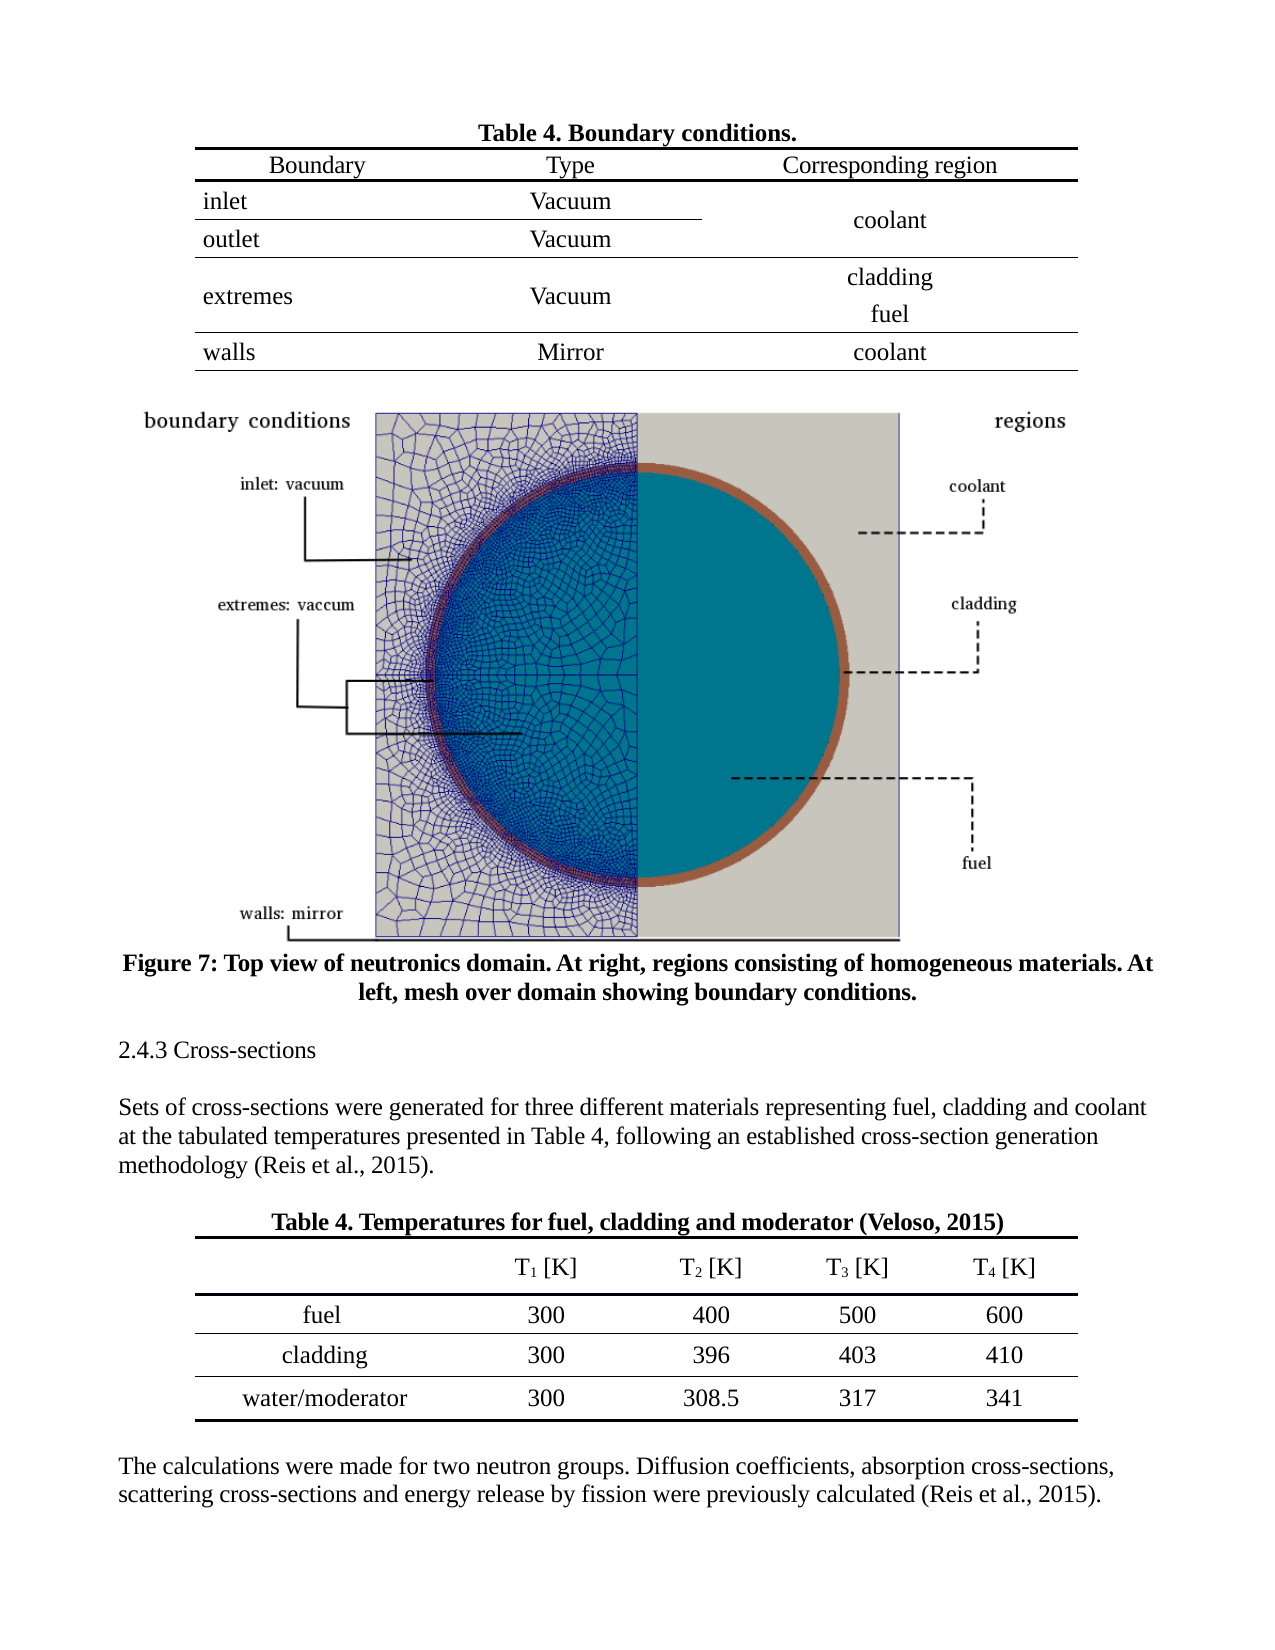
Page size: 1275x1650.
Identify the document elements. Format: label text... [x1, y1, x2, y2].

table_cell coolant [702, 182, 1078, 257]
table_cell coolant [702, 333, 1078, 370]
table_cell inlet [195, 182, 439, 219]
table_header T4 [K] [931, 1239, 1078, 1293]
table_cell 600 [931, 1296, 1078, 1333]
table_header Type [439, 150, 702, 179]
text Sets of cross-sections were generated for three different materials representing fuel, cladding and coolant at the tabulated temperatures presented in Table 4, following an established cross-section generation methodology (Reis et al., 2015). [118, 1092, 1157, 1178]
table_cell walls [195, 333, 439, 370]
table_cell extremes [195, 258, 439, 332]
text 2.4.3 Cross-sections [118, 1035, 1157, 1063]
table_cell water/moderator [195, 1377, 454, 1419]
table_cell 300 [454, 1377, 638, 1419]
table_header Corresponding region [702, 150, 1078, 179]
table_cell 403 [784, 1334, 931, 1376]
table_header T2 [K] [638, 1239, 784, 1293]
text Table 4. Boundary conditions. [118, 118, 1157, 147]
table_header [195, 1239, 454, 1293]
text Figure 7: Top view of neutronics domain. At right, regions consisting of homogeneous materials. At left, mesh over domain showing boundary conditions. [118, 949, 1157, 1006]
table_cell 300 [454, 1296, 638, 1333]
table_cell 308.5 [638, 1377, 784, 1419]
table_cell Mirror [439, 333, 702, 370]
table_cell 300 [454, 1334, 638, 1376]
table_cell Vacuum [439, 258, 702, 332]
text Table 4. Temperatures for fuel, cladding and moderator (Veloso, 2015) [118, 1207, 1157, 1236]
table_cell Vacuum [439, 182, 702, 219]
table_cell 400 [638, 1296, 784, 1333]
text The calculations were made for two neutron groups. Diffusion coefficients, absorption cross-sections, scattering cross-sections and energy release by fission were previously calculated (Reis et al., 2015). [118, 1451, 1157, 1508]
table_header T1 [K] [454, 1239, 638, 1293]
table_cell 317 [784, 1377, 931, 1419]
table_cell fuel [195, 1296, 454, 1333]
table_cell cladding [195, 1334, 454, 1376]
table_header T3 [K] [784, 1239, 931, 1293]
table_cell 396 [638, 1334, 784, 1376]
table_cell 341 [931, 1377, 1078, 1419]
picture [118, 400, 1157, 949]
table_cell cladding fuel [702, 258, 1078, 332]
table_cell 410 [931, 1334, 1078, 1376]
table_cell outlet [195, 220, 439, 257]
table_cell Vacuum [439, 220, 702, 257]
table_cell 500 [784, 1296, 931, 1333]
table_header Boundary [195, 150, 439, 179]
